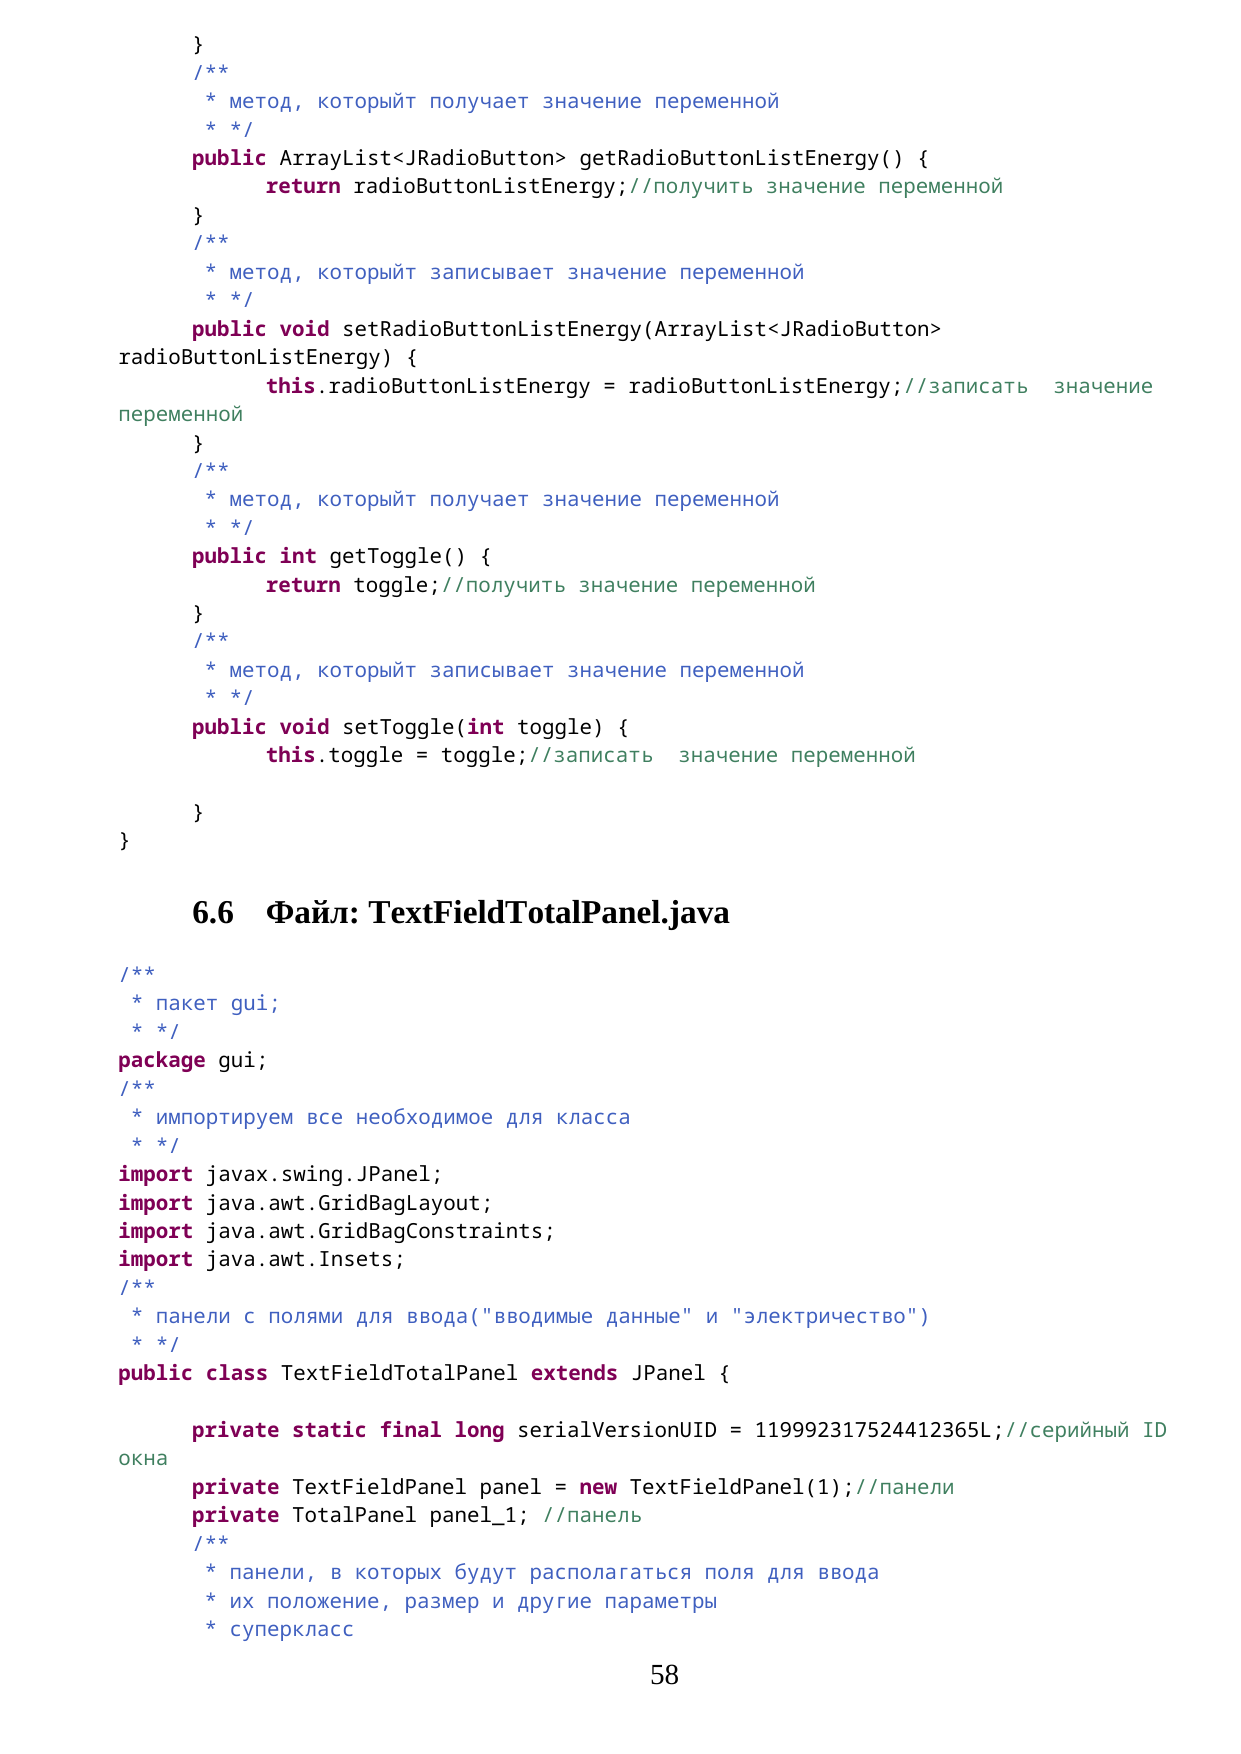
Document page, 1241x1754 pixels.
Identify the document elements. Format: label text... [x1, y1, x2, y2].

text } [118, 200, 1211, 228]
text * */ [118, 115, 1211, 143]
text * панели, в которых будут располагаться поля для ввода [118, 1557, 1211, 1586]
text public class TextFieldTotalPanel extends JPanel { [118, 1358, 1211, 1387]
text return radioButtonListEnergy;//получить значение переменной [118, 172, 1211, 200]
text this.radioButtonListEnergy = radioButtonListEnergy;//записать значение переменной [118, 371, 1211, 428]
text /** [118, 1273, 1211, 1301]
text } [118, 29, 1211, 58]
text public ArrayList<JRadioButton> getRadioButtonListEnergy() { [118, 143, 1211, 172]
text } [118, 598, 1211, 627]
text public void setToggle(int toggle) { [118, 712, 1211, 740]
text * метод, которыйт записывает значение переменной [118, 655, 1211, 683]
text /** [118, 960, 1211, 988]
text * */ [118, 1330, 1211, 1358]
text import javax.swing.JPanel; [118, 1159, 1211, 1188]
text * суперкласс [118, 1614, 1211, 1643]
text public int getToggle() { [118, 541, 1211, 570]
text * метод, которыйт получает значение переменной [118, 484, 1211, 513]
text * */ [118, 683, 1211, 712]
text * импортируем все необходимое для класса [118, 1102, 1211, 1131]
text * */ [118, 1131, 1211, 1159]
text /** [118, 1529, 1211, 1557]
text import java.awt.GridBagConstraints; [118, 1216, 1211, 1244]
text import java.awt.GridBagLayout; [118, 1188, 1211, 1216]
text package gui; [118, 1045, 1211, 1074]
text /** [118, 627, 1211, 655]
text } [118, 825, 1211, 854]
text public void setRadioButtonListEnergy(ArrayList<JRadioButton> radioButtonListEnergy) { [118, 314, 1211, 371]
text this.toggle = toggle;//записать значение переменной [118, 740, 1211, 769]
list Файл: TextFieldTotalPanel.java [118, 892, 1211, 931]
text } [118, 797, 1211, 825]
text /** [118, 58, 1211, 86]
text private TotalPanel panel_1; //панель [118, 1500, 1211, 1529]
text * */ [118, 285, 1211, 314]
text } [118, 428, 1211, 456]
text * их положение, размер и другие параметры [118, 1586, 1211, 1614]
text private TextFieldPanel panel = new TextFieldPanel(1);//панели [118, 1472, 1211, 1500]
text * */ [118, 1017, 1211, 1045]
text * */ [118, 513, 1211, 541]
text * метод, которыйт получает значение переменной [118, 86, 1211, 115]
text * пакет gui; [118, 988, 1211, 1017]
text /** [118, 228, 1211, 257]
text /** [118, 456, 1211, 484]
text private static final long serialVersionUID = 119992317524412365L;//серийный ID окна [118, 1415, 1211, 1472]
text * панели с полями для ввода("вводимые данные" и "электричество") [118, 1301, 1211, 1330]
text return toggle;//получить значение переменной [118, 570, 1211, 598]
text import java.awt.Insets; [118, 1244, 1211, 1273]
text * метод, которыйт записывает значение переменной [118, 257, 1211, 285]
text /** [118, 1074, 1211, 1102]
